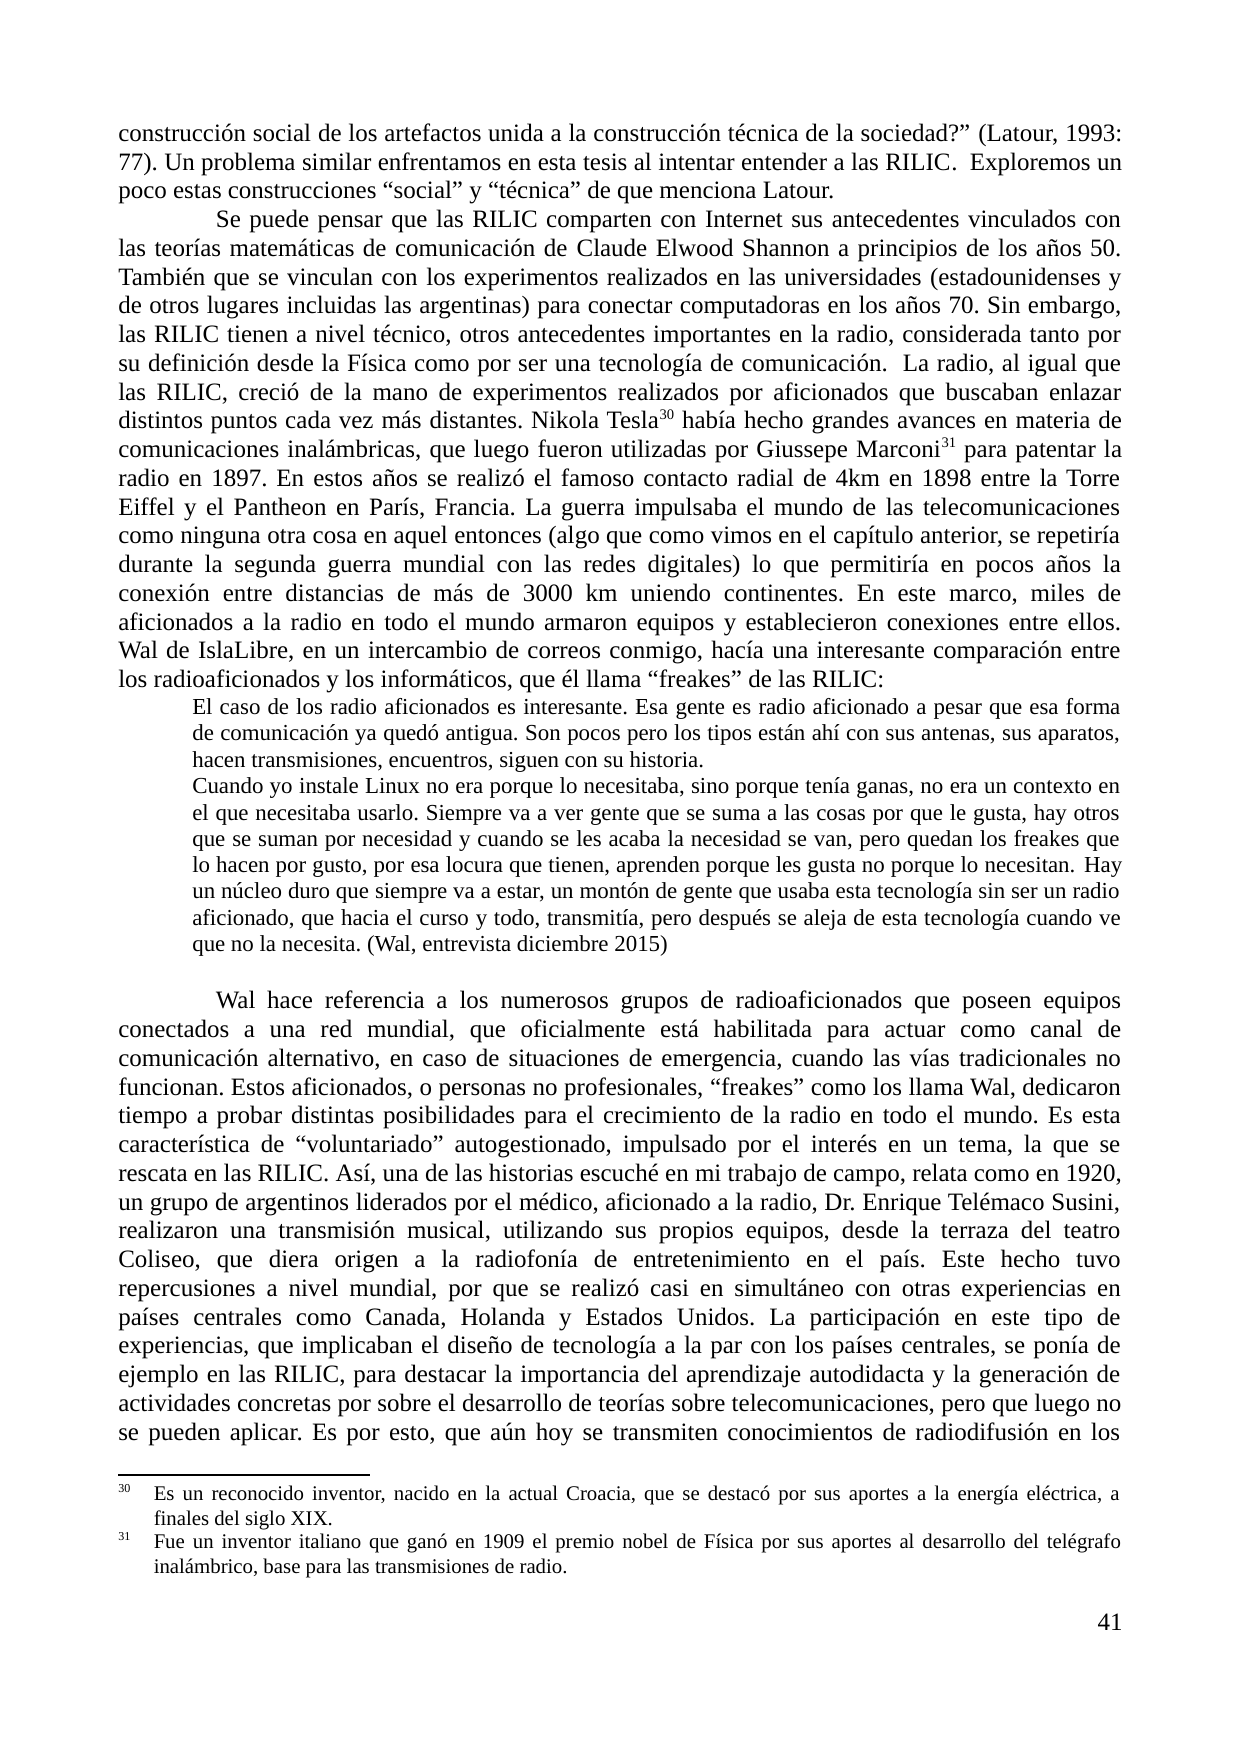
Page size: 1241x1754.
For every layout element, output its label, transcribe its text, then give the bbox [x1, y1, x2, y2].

text construcción social de los artefactos unida a la construcción técnica de la sociedad?” (Latour, 1993: 77). Un problema similar enfrentamos en esta tesis al intentar entender a las RILIC. Exploremos un poco estas construcciones “social” y “técnica” de que menciona Latour. [118, 118, 1122, 204]
text El caso de los radio aficionados es interesante. Esa gente es radio aficionado a pesar que esa forma de comunicación ya quedó antigua. Son pocos pero los tipos están ahí con sus antenas, sus aparatos, hacen transmisiones, encuentros, siguen con su historia. [192, 693, 1122, 772]
text Es un reconocido inventor, nacido en la actual Croacia, que se destacó por sus aportes a la energía eléctrica, a finales del siglo XIX. [118, 1481, 1122, 1529]
text Wal hace referencia a los numerosos grupos de radioaficionados que poseen equipos conectados a una red mundial, que oficialmente está habilitada para actuar como canal de comunicación alternativo, en caso de situaciones de emergencia, cuando las vías tradicionales no funcionan. Estos aficionados, o personas no profesionales, “freakes” como los llama Wal, dedicaron tiempo a probar distintas posibilidades para el crecimiento de la radio en todo el mundo. Es esta característica de “voluntariado” autogestionado, impulsado por el interés en un tema, la que se rescata en las RILIC. Así, una de las historias escuché en mi trabajo de campo, relata como en 1920, un grupo de argentinos liderados por el médico, aficionado a la radio, Dr. Enrique Telémaco Susini, realizaron una transmisión musical, utilizando sus propios equipos, desde la terraza del teatro Coliseo, que diera origen a la radiofonía de entretenimiento en el país. Este hecho tuvo repercusiones a nivel mundial, por que se realizó casi en simultáneo con otras experiencias en países centrales como Canada, Holanda y Estados Unidos. La participación en este tipo de experiencias, que implicaban el diseño de tecnología a la par con los países centrales, se ponía de ejemplo en las RILIC, para destacar la importancia del aprendizaje autodidacta y la generación de actividades concretas por sobre el desarrollo de teorías sobre telecomunicaciones, pero que luego no se pueden aplicar. Es por esto, que aún hoy se transmiten conocimientos de radiodifusión en los [118, 985, 1122, 1445]
text Se puede pensar que las RILIC comparten con Internet sus antecedentes vinculados con las teorías matemáticas de comunicación de Claude Elwood Shannon a principios de los años 50. También que se vinculan con los experimentos realizados en las universidades (estadounidenses y de otros lugares incluidas las argentinas) para conectar computadoras en los años 70. Sin embargo, las RILIC tienen a nivel técnico, otros antecedentes importantes en la radio, considerada tanto por su definición desde la Física como por ser una tecnología de comunicación. La radio, al igual que las RILIC, creció de la mano de experimentos realizados por aficionados que buscaban enlazar distintos puntos cada vez más distantes. Nikola Tesla había hecho grandes avances en materia de comunicaciones inalámbricas, que luego fueron utilizadas por Giussepe Marconi para patentar la radio en 1897. En estos años se realizó el famoso contacto radial de 4km en 1898 entre la Torre Eiffel y el Pantheon en París, Francia. La guerra impulsaba el mundo de las telecomunicaciones como ninguna otra cosa en aquel entonces (algo que como vimos en el capítulo anterior, se repetiría durante la segunda guerra mundial con las redes digitales) lo que permitiría en pocos años la conexión entre distancias de más de 3000 km uniendo continentes. En este marco, miles de aficionados a la radio en todo el mundo armaron equipos y establecieron conexiones entre ellos. Wal de IslaLibre, en un intercambio de correos conmigo, hacía una interesante comparación entre los radioaficionados y los informáticos, que él llama “freakes” de las RILIC: [118, 204, 1122, 693]
text Cuando yo instale Linux no era porque lo necesitaba, sino porque tenía ganas, no era un contexto en el que necesitaba usarlo. Siempre va a ver gente que se suma a las cosas por que le gusta, hay otros que se suman por necesidad y cuando se les acaba la necesidad se van, pero quedan los freakes que lo hacen por gusto, por esa locura que tienen, aprenden porque les gusta no porque lo necesitan. Hay un núcleo duro que siempre va a estar, un montón de gente que usaba esta tecnología sin ser un radio aficionado, que hacia el curso y todo, transmitía, pero después se aleja de esta tecnología cuando ve que no la necesita. (Wal, entrevista diciembre 2015) [192, 772, 1122, 957]
text Fue un inventor italiano que ganó en 1909 el premio nobel de Física por sus aportes al desarrollo del telégrafo inalámbrico, base para las transmisiones de radio. [118, 1529, 1122, 1578]
